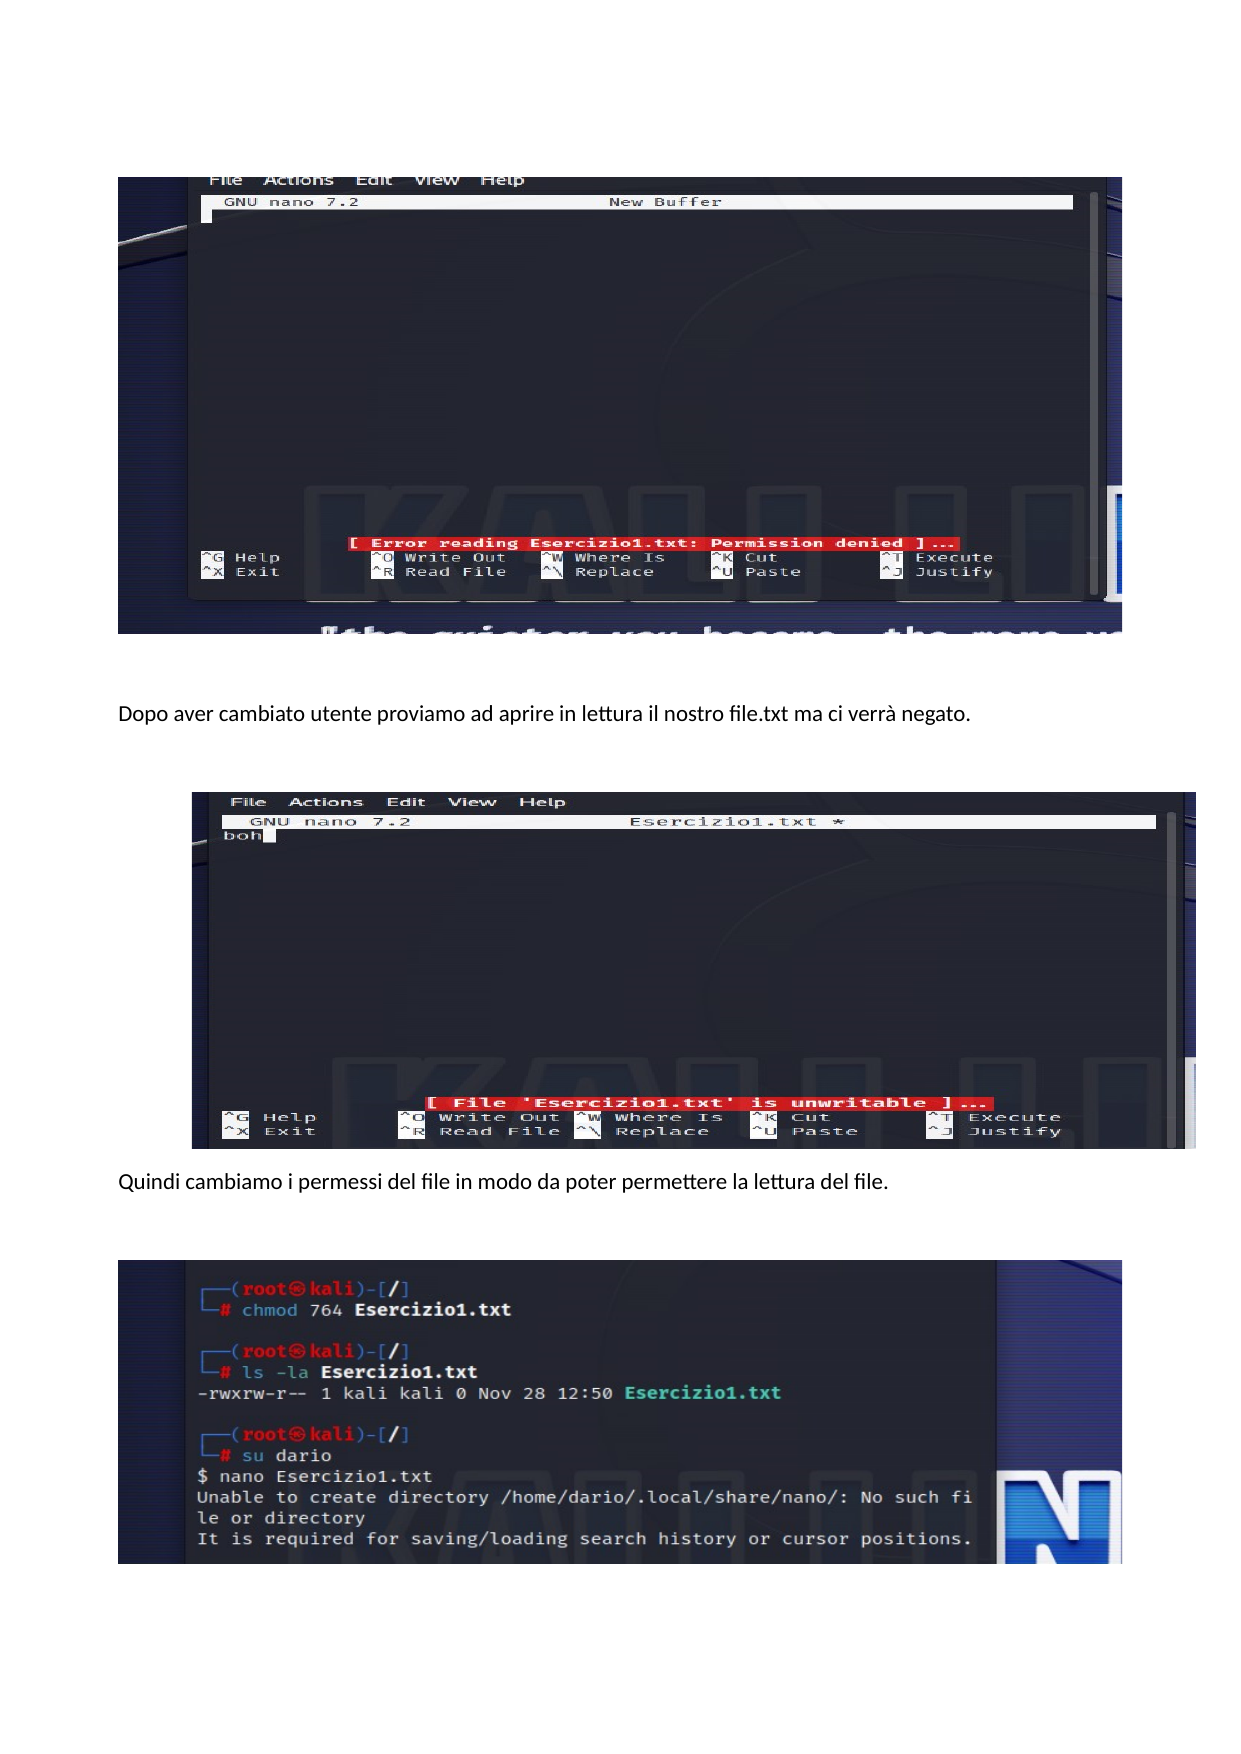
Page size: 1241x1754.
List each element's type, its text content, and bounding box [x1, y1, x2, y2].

text Dopo aver cambiato utente proviamo ad aprire in lettura il nostro file.txt ma ci verrà negato. [118, 699, 1122, 727]
text Quindi cambiamo i permessi del file in modo da poter permettere la lettura del file. [118, 1167, 1122, 1195]
